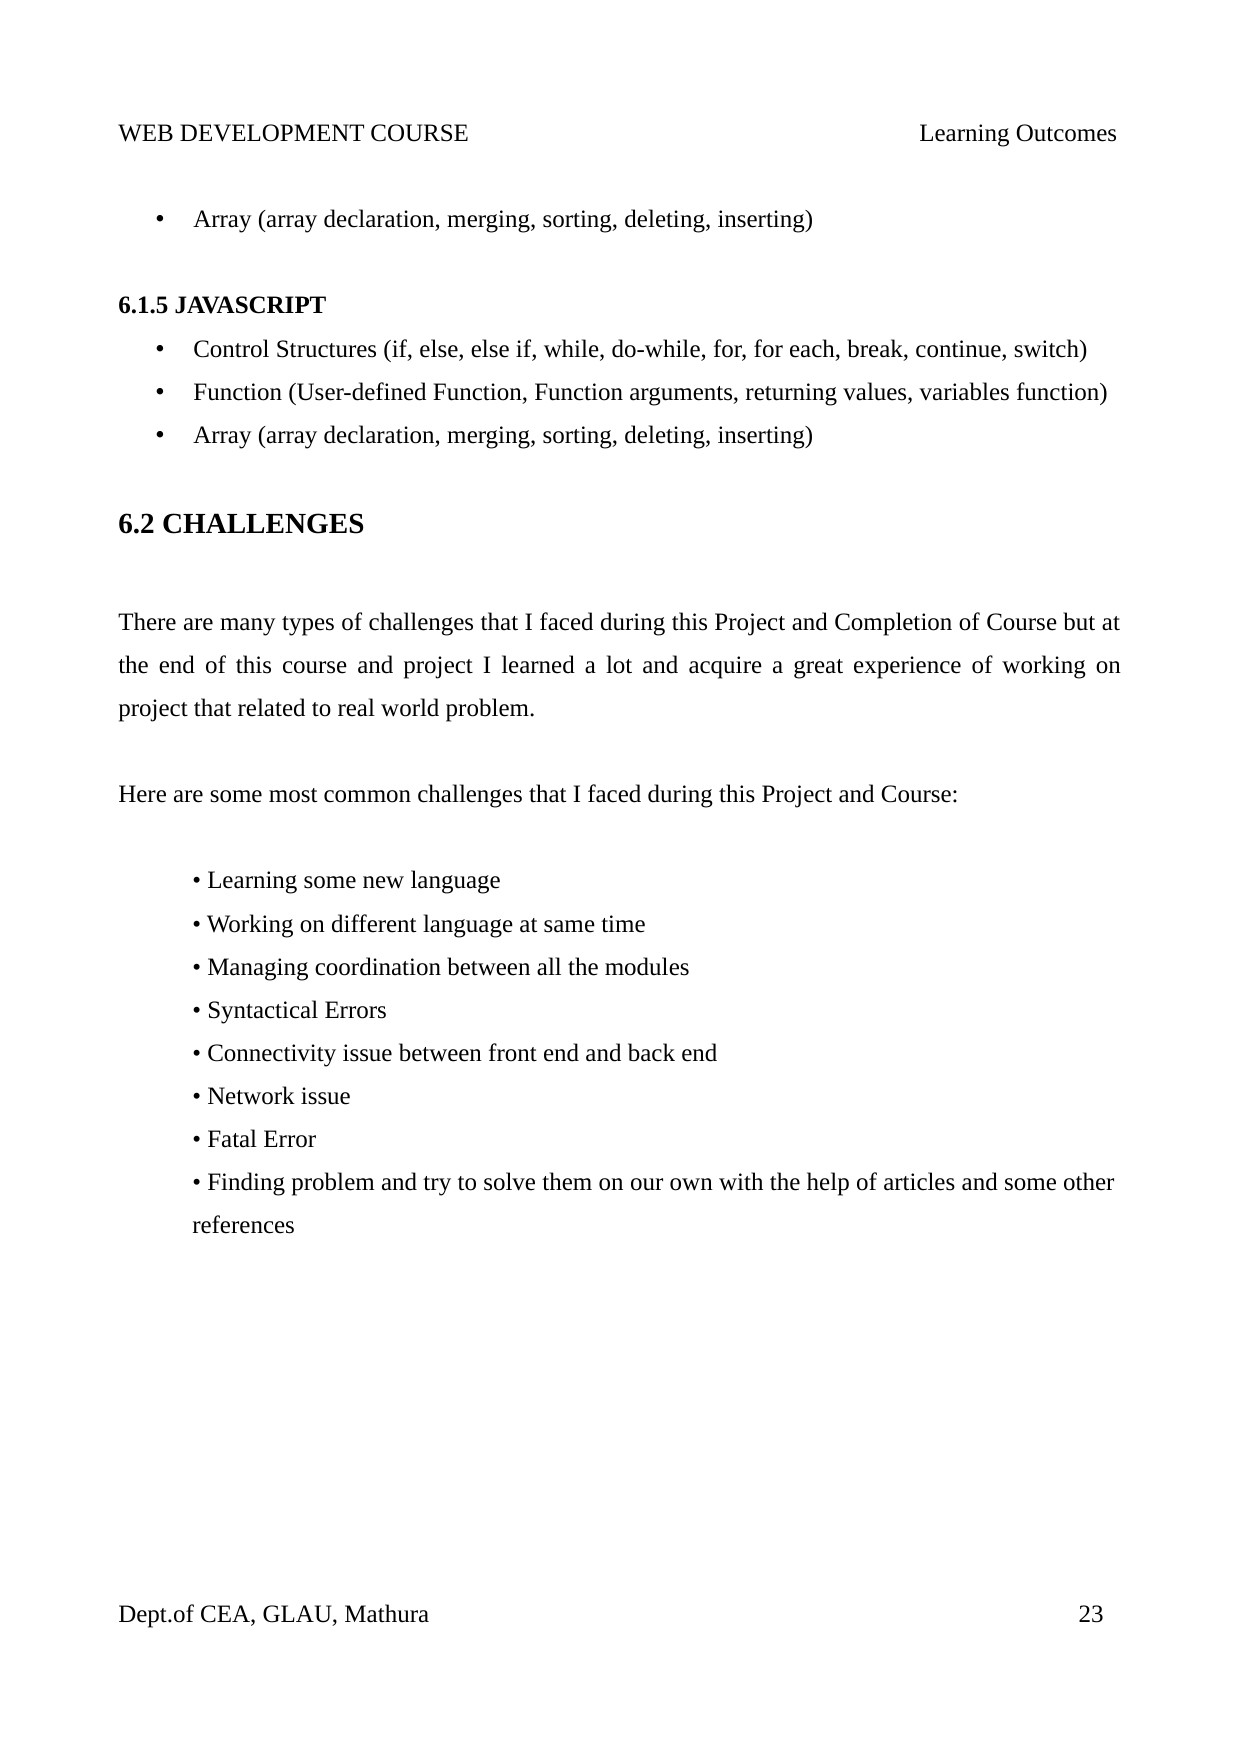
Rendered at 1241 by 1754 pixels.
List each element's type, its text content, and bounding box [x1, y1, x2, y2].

text There are many types of challenges that I faced during this Project and Completion of Course but at the end of this course and project I learned a lot and acquire a great experience of working on project that related to real world problem. [118, 607, 1122, 722]
list Array (array declaration, merging, sorting, deleting, inserting) [156, 204, 1122, 233]
text 6.1.5 JAVASCRIPT [118, 291, 1122, 319]
text Dept.of CEA, GLAU, Mathura 23 [118, 1599, 1122, 1627]
text • Managing coordination between all the modules [118, 952, 1122, 981]
text WEB DEVELOPMENT COURSE Learning Outcomes [118, 118, 1122, 147]
list Array (array declaration, merging, sorting, deleting, inserting) [156, 420, 1122, 449]
list Function (User-defined Function, Function arguments, returning values, variables function) [156, 377, 1122, 406]
text • Connectivity issue between front end and back end [118, 1038, 1122, 1067]
text • Network issue [118, 1081, 1122, 1110]
text • Working on different language at same time [118, 909, 1122, 937]
text 6.2 CHALLENGES [118, 506, 1122, 540]
text • Fatal Error [118, 1124, 1122, 1153]
list Control Structures (if, else, else if, while, do-while, for, for each, break, continue, switch) [156, 334, 1122, 362]
text Here are some most common challenges that I faced during this Project and Course: [118, 779, 1122, 808]
text • Learning some new language [118, 866, 1122, 894]
text • Finding problem and try to solve them on our own with the help of articles and some other references [118, 1167, 1122, 1239]
text • Syntactical Errors [118, 995, 1122, 1024]
